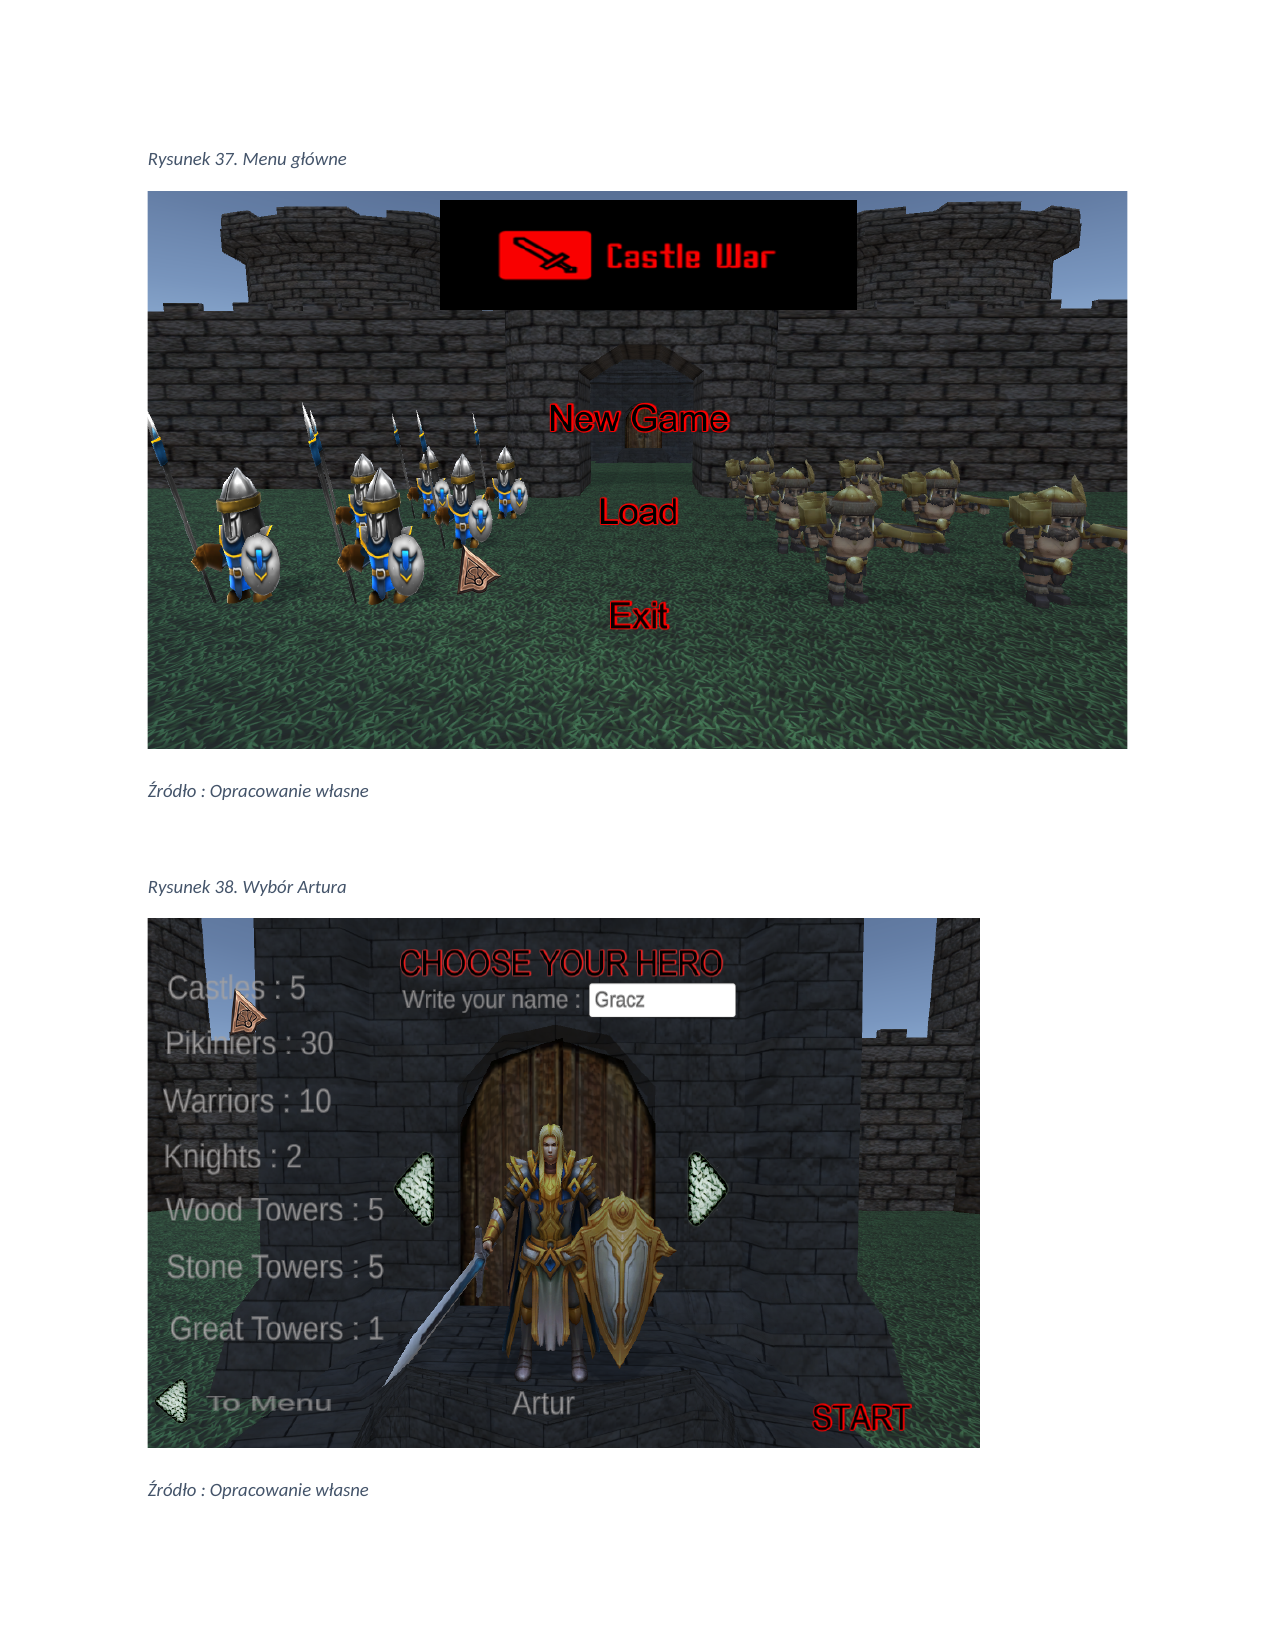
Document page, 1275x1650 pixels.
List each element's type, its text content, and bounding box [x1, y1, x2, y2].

text Rysunek 37. Menu główne [148, 148, 1127, 171]
text Źródło : Opracowanie własne [148, 779, 1127, 802]
text Rysunek 38. Wybór Artura [148, 875, 1127, 898]
text Źródło : Opracowanie własne [148, 1478, 1127, 1501]
